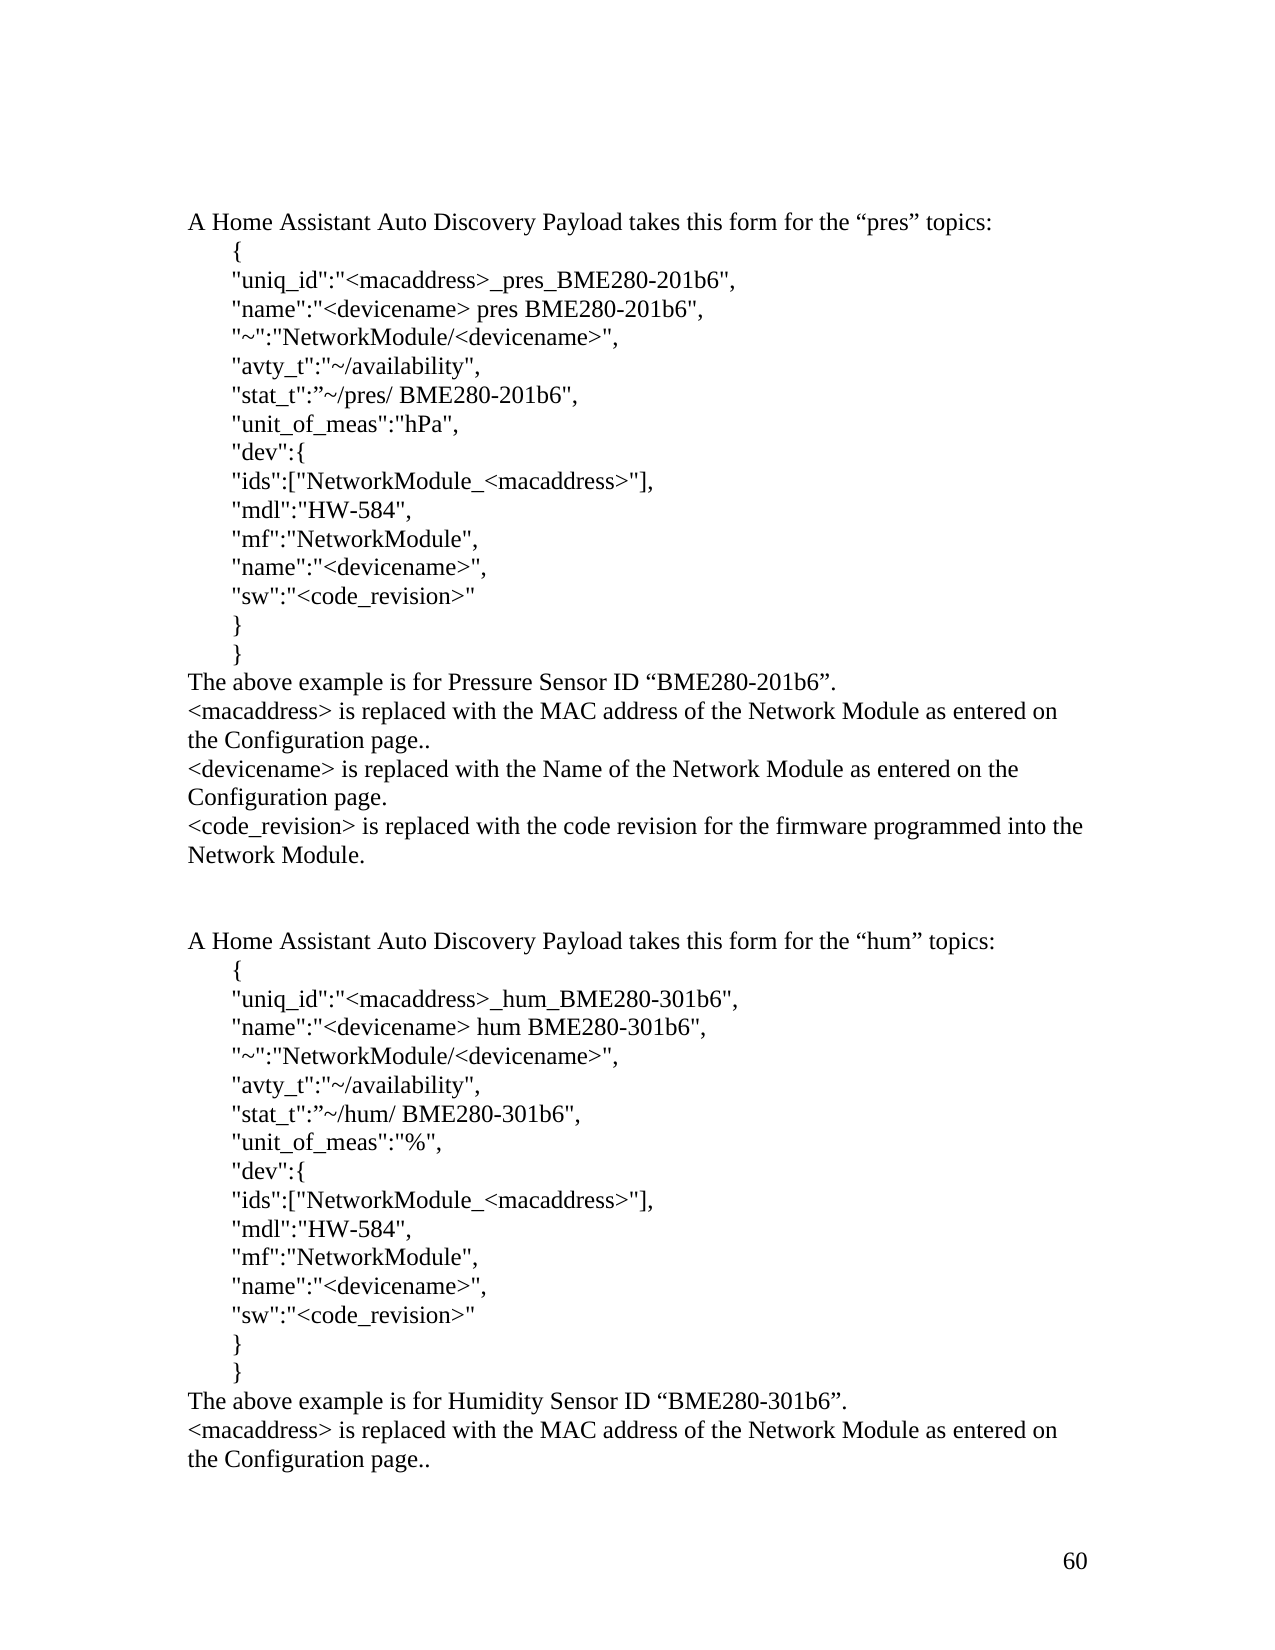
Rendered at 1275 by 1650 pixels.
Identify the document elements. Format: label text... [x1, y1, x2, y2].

text A Home Assistant Auto Discovery Payload takes this form for the “pres” topics: [187, 207, 1087, 236]
text } [187, 1357, 1087, 1386]
text The above example is for Pressure Sensor ID “BME280-201b6”. [187, 667, 1087, 696]
text The above example is for Humidity Sensor ID “BME280-301b6”. [187, 1386, 1087, 1415]
text } [187, 610, 1087, 639]
text <devicename> is replaced with the Name of the Network Module as entered on the Configuration page. [187, 754, 1087, 811]
text "mf":"NetworkModule", [187, 1242, 1087, 1271]
text "name":"<devicename> hum BME280-301b6", [187, 1012, 1087, 1041]
text "~":"NetworkModule/<devicename>", [187, 322, 1087, 351]
text A Home Assistant Auto Discovery Payload takes this form for the “hum” topics: [187, 926, 1087, 955]
text "sw":"<code_revision>" [187, 1300, 1087, 1329]
text "avty_t":"~/availability", [187, 1070, 1087, 1099]
text "name":"<devicename> pres BME280-201b6", [187, 294, 1087, 322]
text "avty_t":"~/availability", [187, 351, 1087, 380]
text "mdl":"HW-584", [187, 495, 1087, 524]
text "unit_of_meas":"hPa", [187, 409, 1087, 437]
text { [187, 236, 1087, 265]
text "ids":["NetworkModule_<macaddress>"], [187, 466, 1087, 495]
text "dev":{ [187, 1156, 1087, 1185]
text } [187, 639, 1087, 667]
text "~":"NetworkModule/<devicename>", [187, 1041, 1087, 1070]
text "sw":"<code_revision>" [187, 581, 1087, 610]
text "stat_t":”~/hum/ BME280-301b6", [187, 1099, 1087, 1127]
text "ids":["NetworkModule_<macaddress>"], [187, 1185, 1087, 1214]
text "unit_of_meas":"%", [187, 1127, 1087, 1156]
text } [187, 1329, 1087, 1357]
text "stat_t":”~/pres/ BME280-201b6", [187, 380, 1087, 409]
text <code_revision> is replaced with the code revision for the firmware programmed into the Network Module. [187, 811, 1087, 869]
text "dev":{ [187, 437, 1087, 466]
text "name":"<devicename>", [187, 552, 1087, 581]
text "uniq_id":"<macaddress>_pres_BME280-201b6", [187, 265, 1087, 294]
text <macaddress> is replaced with the MAC address of the Network Module as entered on the Configuration page.. [187, 696, 1087, 754]
text <macaddress> is replaced with the MAC address of the Network Module as entered on the Configuration page.. [187, 1415, 1087, 1472]
text "mdl":"HW-584", [187, 1214, 1087, 1242]
text { [187, 955, 1087, 984]
text "uniq_id":"<macaddress>_hum_BME280-301b6", [187, 984, 1087, 1012]
text "mf":"NetworkModule", [187, 524, 1087, 552]
text "name":"<devicename>", [187, 1271, 1087, 1300]
